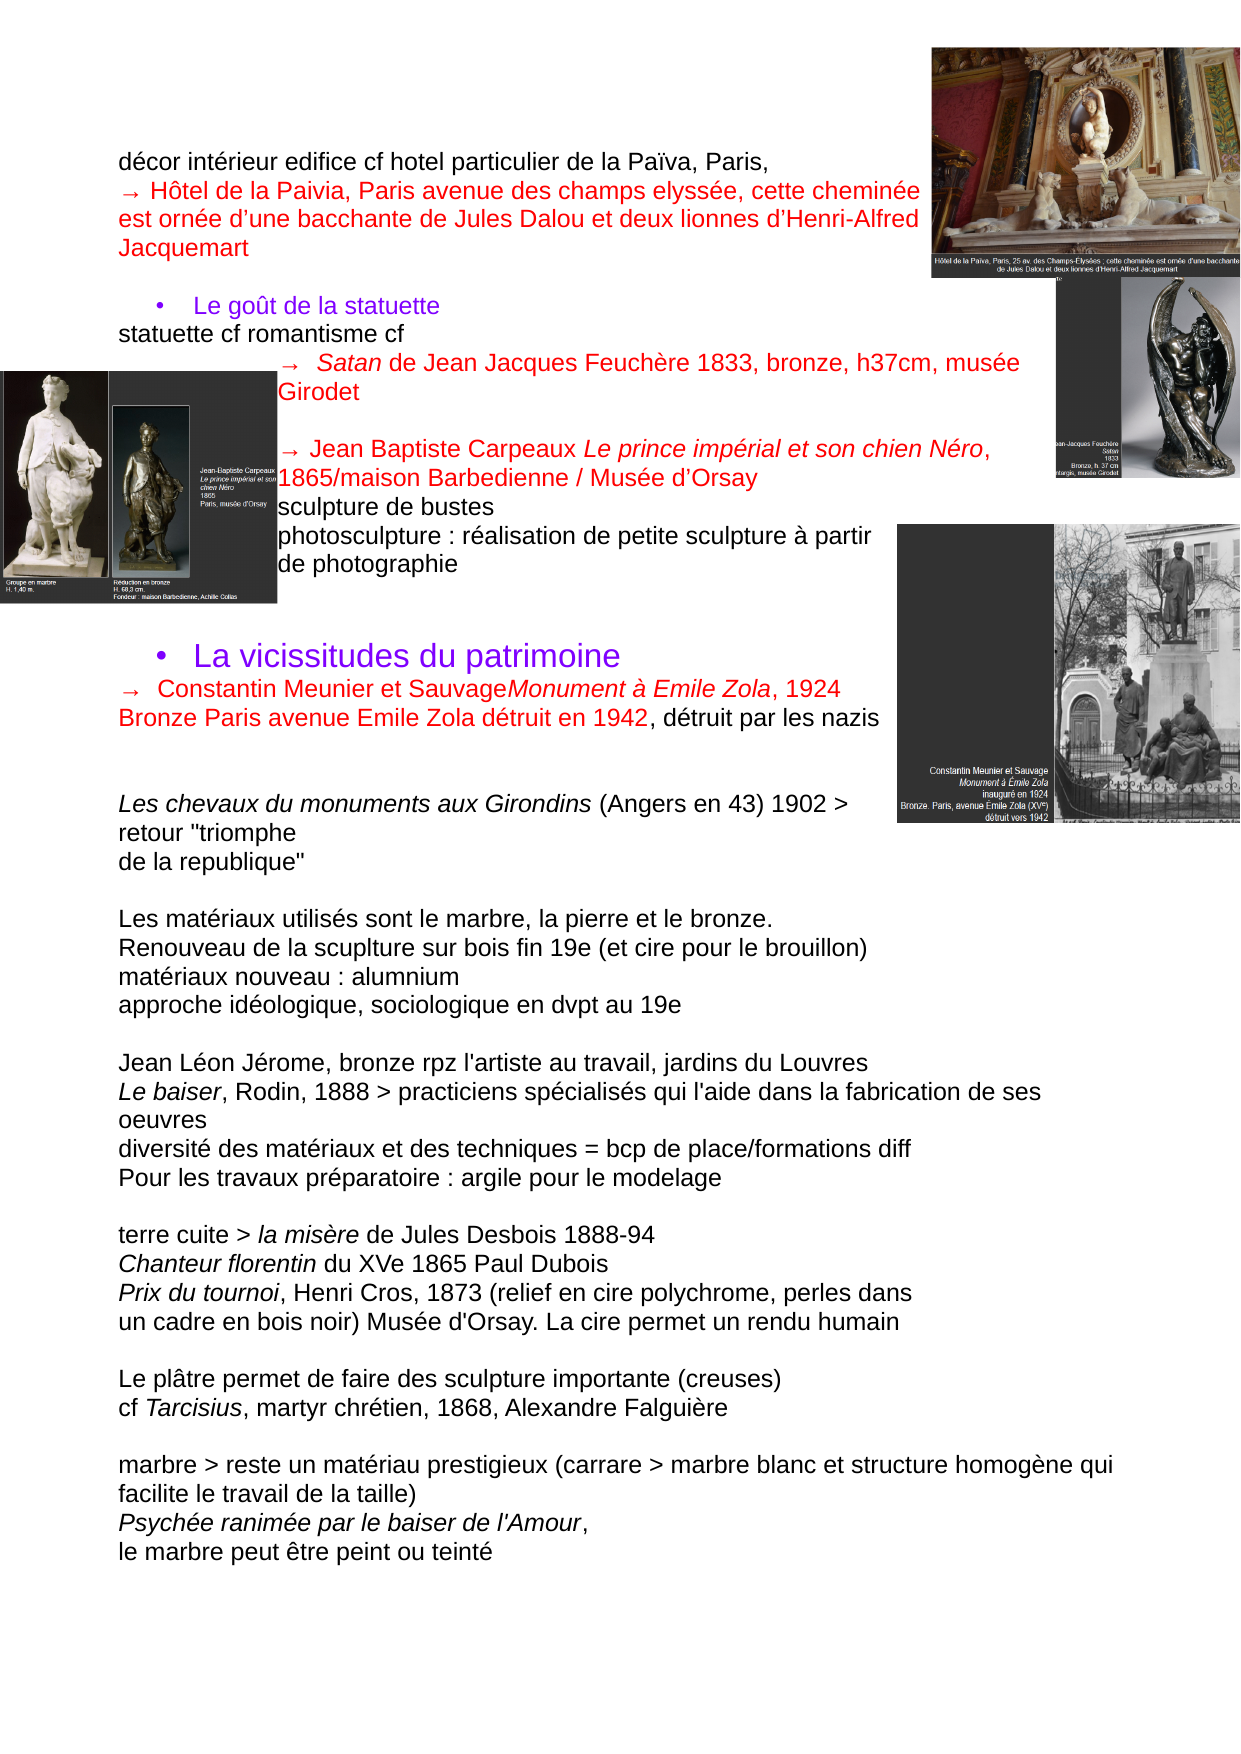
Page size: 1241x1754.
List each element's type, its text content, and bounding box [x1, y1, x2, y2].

text Les matériaux utilisés sont le marbre, la pierre et le bronze. [118, 904, 1122, 933]
text matériaux nouveau : alumnium [118, 962, 1122, 991]
text Pour les travaux préparatoire : argile pour le modelage [118, 1163, 1122, 1192]
text Jean Léon Jérome, bronze rpz l'artiste au travail, jardins du Louvres [118, 1048, 1122, 1077]
text Chanteur florentin du XVe 1865 Paul Dubois [118, 1249, 1122, 1278]
list Le goût de la statuette [156, 291, 1055, 319]
text sculpture de bustes [278, 492, 1122, 521]
picture [897, 524, 1240, 823]
text diversité des matériaux et des techniques = bcp de place/formations diff [118, 1134, 1122, 1163]
text Les chevaux du monuments aux Girondins (Angers en 43) 1902 > retour "triomphe [118, 789, 1122, 847]
text Psychée ranimée par le baiser de l'Amour, [118, 1508, 1122, 1537]
text Renouveau de la scuplture sur bois fin 19e (et cire pour le brouillon) [118, 933, 1122, 962]
text photosculpture : réalisation de petite sculpture à partir de photographie [278, 521, 1122, 578]
text marbre > reste un matériau prestigieux (carrare > marbre blanc et structure homogène qui facilite le travail de la taille) [118, 1451, 1122, 1508]
picture [931, 47, 1241, 478]
text approche idéologique, sociologique en dvpt au 19e [118, 991, 1122, 1019]
text un cadre en bois noir) Musée d'Orsay. La cire permet un rendu humain [118, 1307, 1122, 1336]
text le marbre peut être peint ou teinté [118, 1537, 1122, 1566]
picture [0, 371, 278, 606]
text → Jean Baptiste Carpeaux Le prince impérial et son chien Néro, 1865/maison Barbedienne / Musée d’Orsay [278, 434, 1122, 492]
text Le plâtre permet de faire des sculpture importante (creuses) [118, 1364, 1122, 1393]
list La vicissitudes du patrimoine [156, 636, 897, 674]
text statuette cf romantisme cf [118, 319, 1055, 348]
text Le baiser, Rodin, 1888 > practiciens spécialisés qui l'aide dans la fabrication de ses oeuvres [118, 1077, 1122, 1134]
text Prix du tournoi, Henri Cros, 1873 (relief en cire polychrome, perles dans [118, 1278, 1122, 1307]
text → Hôtel de la Paivia, Paris avenue des champs elyssée, cette cheminée est ornée d’une bacchante de Jules Dalou et deux lionnes d’Henri-Alfred Jacquemart [118, 176, 931, 262]
text cf Tarcisius, martyr chrétien, 1868, Alexandre Falguière [118, 1393, 1122, 1422]
text → Constantin Meunier et SauvageMonument à Emile Zola, 1924 Bronze Paris avenue Emile Zola détruit en 1942, détruit par les nazis [118, 674, 897, 732]
text décor intérieur edifice cf hotel particulier de la Païva, Paris, [118, 147, 931, 176]
text de la republique" [118, 847, 1122, 876]
text → Satan de Jean Jacques Feuchère 1833, bronze, h37cm, musée Girodet [118, 348, 1055, 406]
text terre cuite > la misère de Jules Desbois 1888-94 [118, 1221, 1122, 1249]
